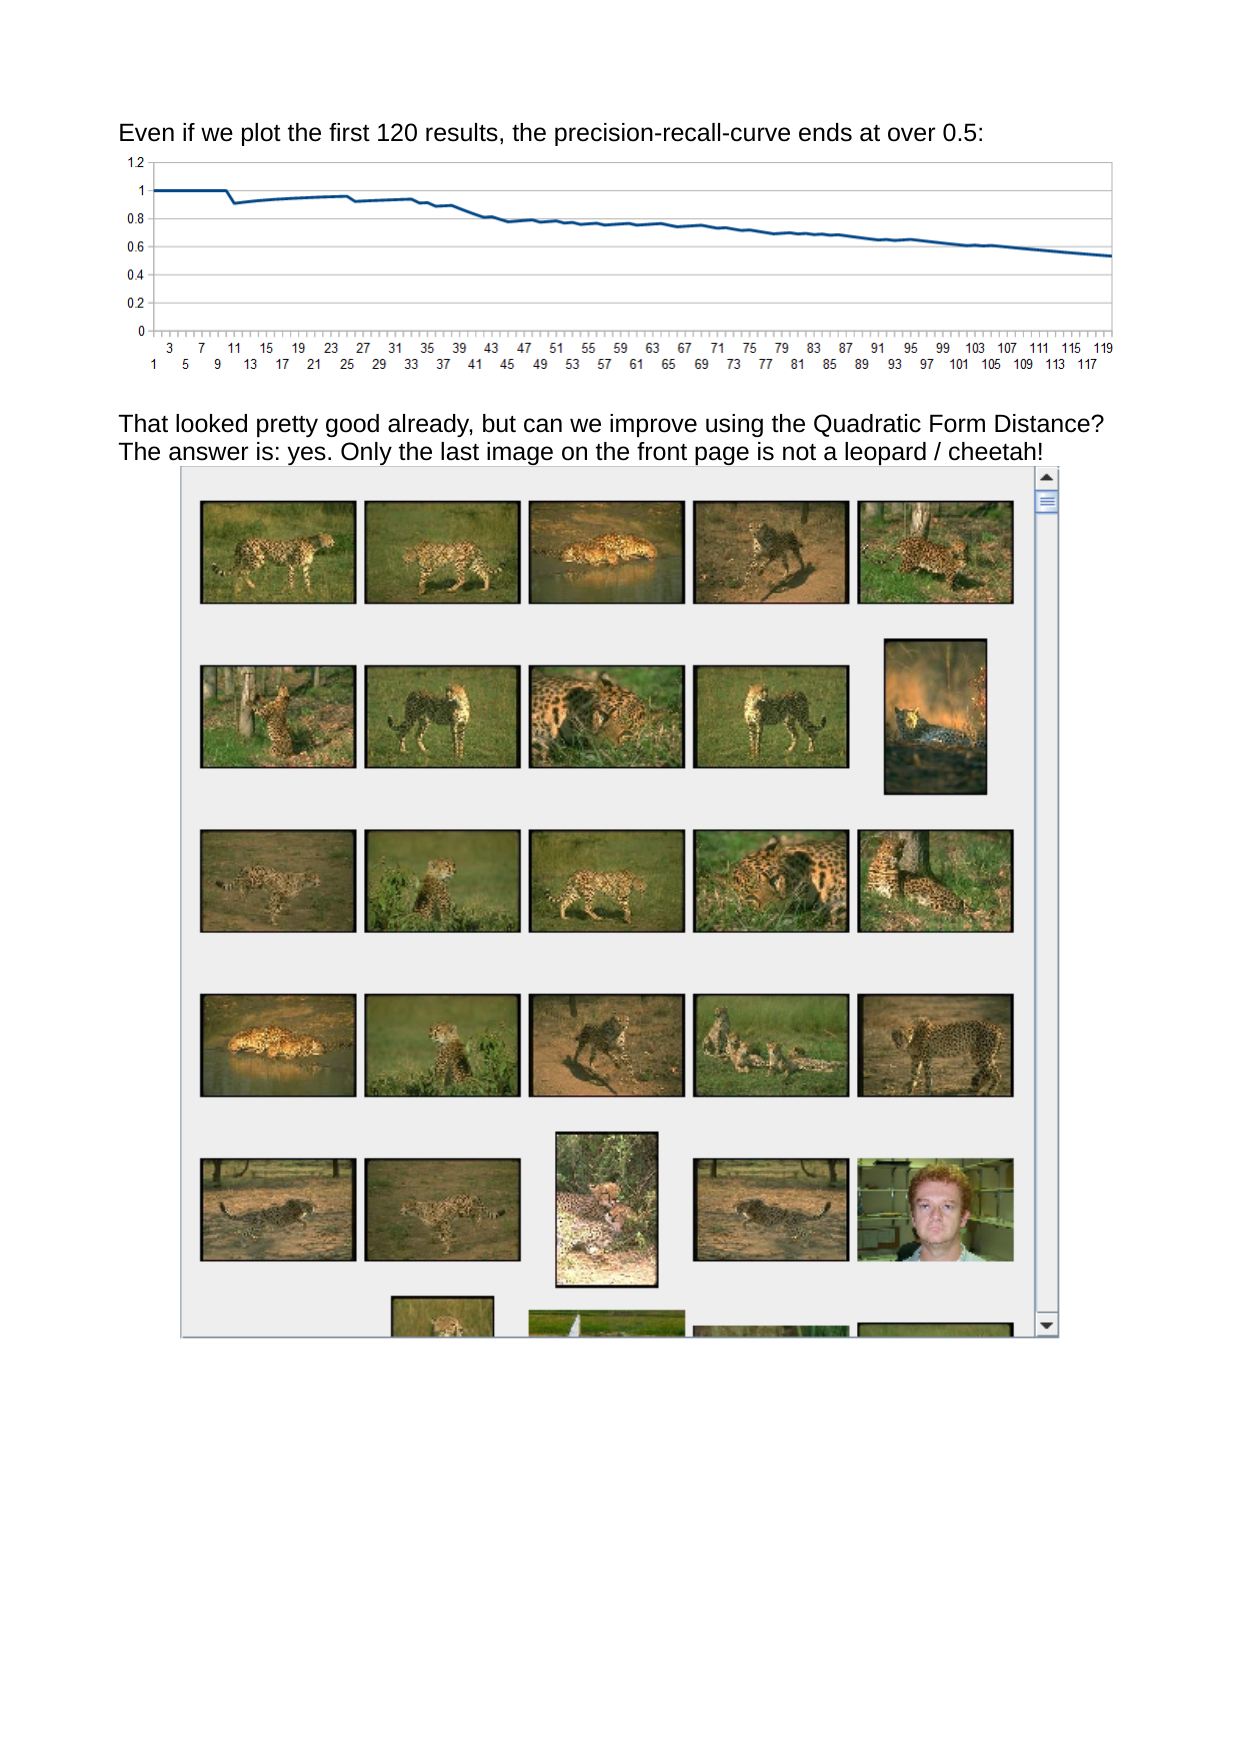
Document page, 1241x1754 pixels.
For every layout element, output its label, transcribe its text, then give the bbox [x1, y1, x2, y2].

picture [180, 466, 1060, 1340]
text Even if we plot the first 120 results, the precision-recall-curve ends at over 0.5: [118, 118, 1122, 146]
text That looked pretty good already, but can we improve using the Quadratic Form Distance? [118, 408, 1122, 437]
text The answer is: yes. Only the last image on the front page is not a leopard / cheetah! [118, 437, 1122, 466]
picture [118, 146, 1123, 380]
